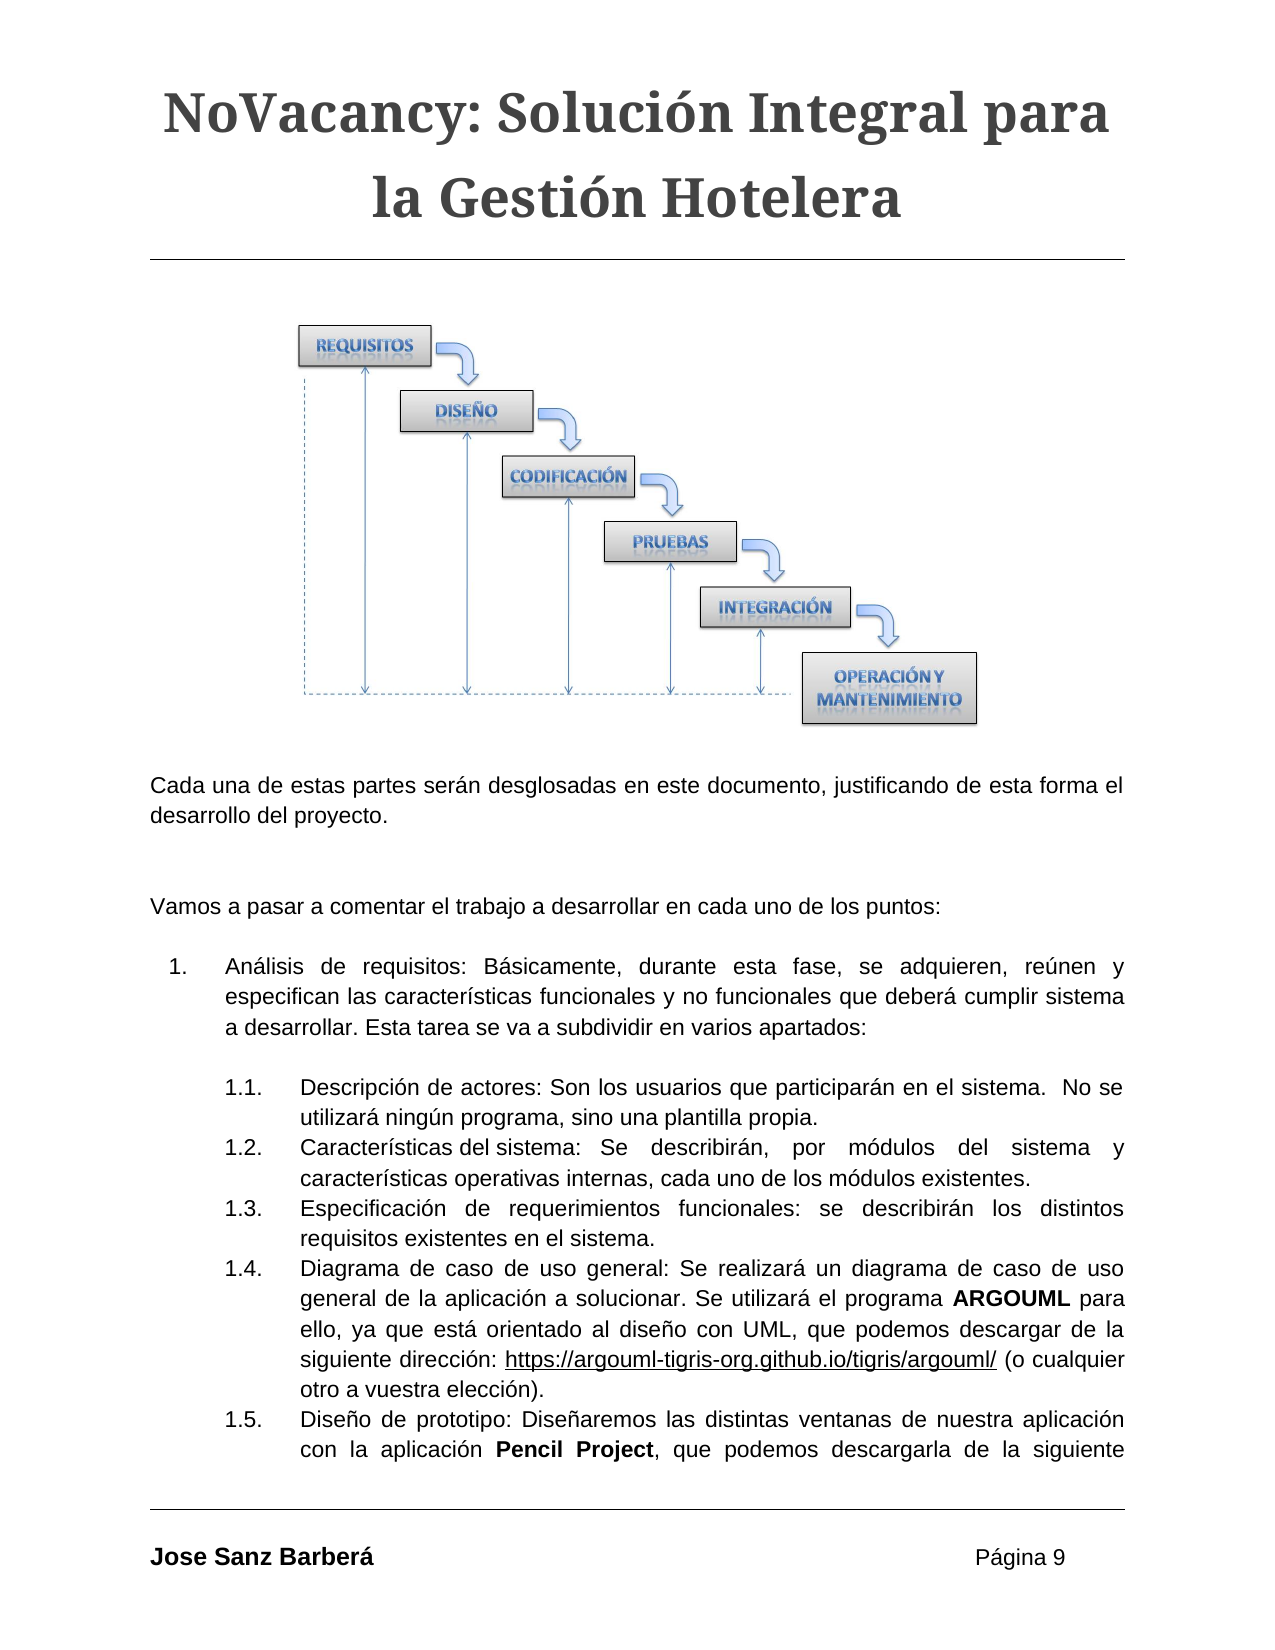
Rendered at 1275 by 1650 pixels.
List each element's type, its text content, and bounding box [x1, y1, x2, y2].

list Diseño de prototipo: Diseñaremos las distintas ventanas de nuestra aplicación con la aplicación Pencil Project, que podemos descargarla de la siguiente [262, 1406, 1125, 1463]
text Cada una de estas partes serán desglosadas en este documento, justificando de esta forma el desarrollo del proyecto. [150, 772, 1125, 828]
text Vamos a pasar a comentar el trabajo a desarrollar en cada uno de los puntos: [150, 893, 1125, 919]
list Análisis de requisitos: Básicamente, durante esta fase, se adquieren, reúnen y especifican las características funcionales y no funcionales que deberá cumplir sistema a desarrollar. Esta tarea se va a subdividir en varios apartados: [187, 953, 1125, 1040]
list Diagrama de caso de uso general: Se realizará un diagrama de caso de uso general de la aplicación a solucionar. Se utilizará el programa ARGOUML para ello, ya que está orientado al diseño con UML, que podemos descargar de la siguiente dirección: https://argouml-tigris-org.github.io/tigris/argouml/ (o cualquier otro a vuestra elección). [262, 1255, 1125, 1402]
picture [294, 322, 981, 738]
list Descripción de actores: Son los usuarios que participarán en el sistema. No se utilizará ningún programa, sino una plantilla propia. [262, 1074, 1125, 1130]
list Características del sistema: Se describirán, por módulos del sistema y características operativas internas, cada uno de los módulos existentes. [262, 1134, 1125, 1191]
list Especificación de requerimientos funcionales: se describirán los distintos requisitos existentes en el sistema. [262, 1195, 1125, 1251]
